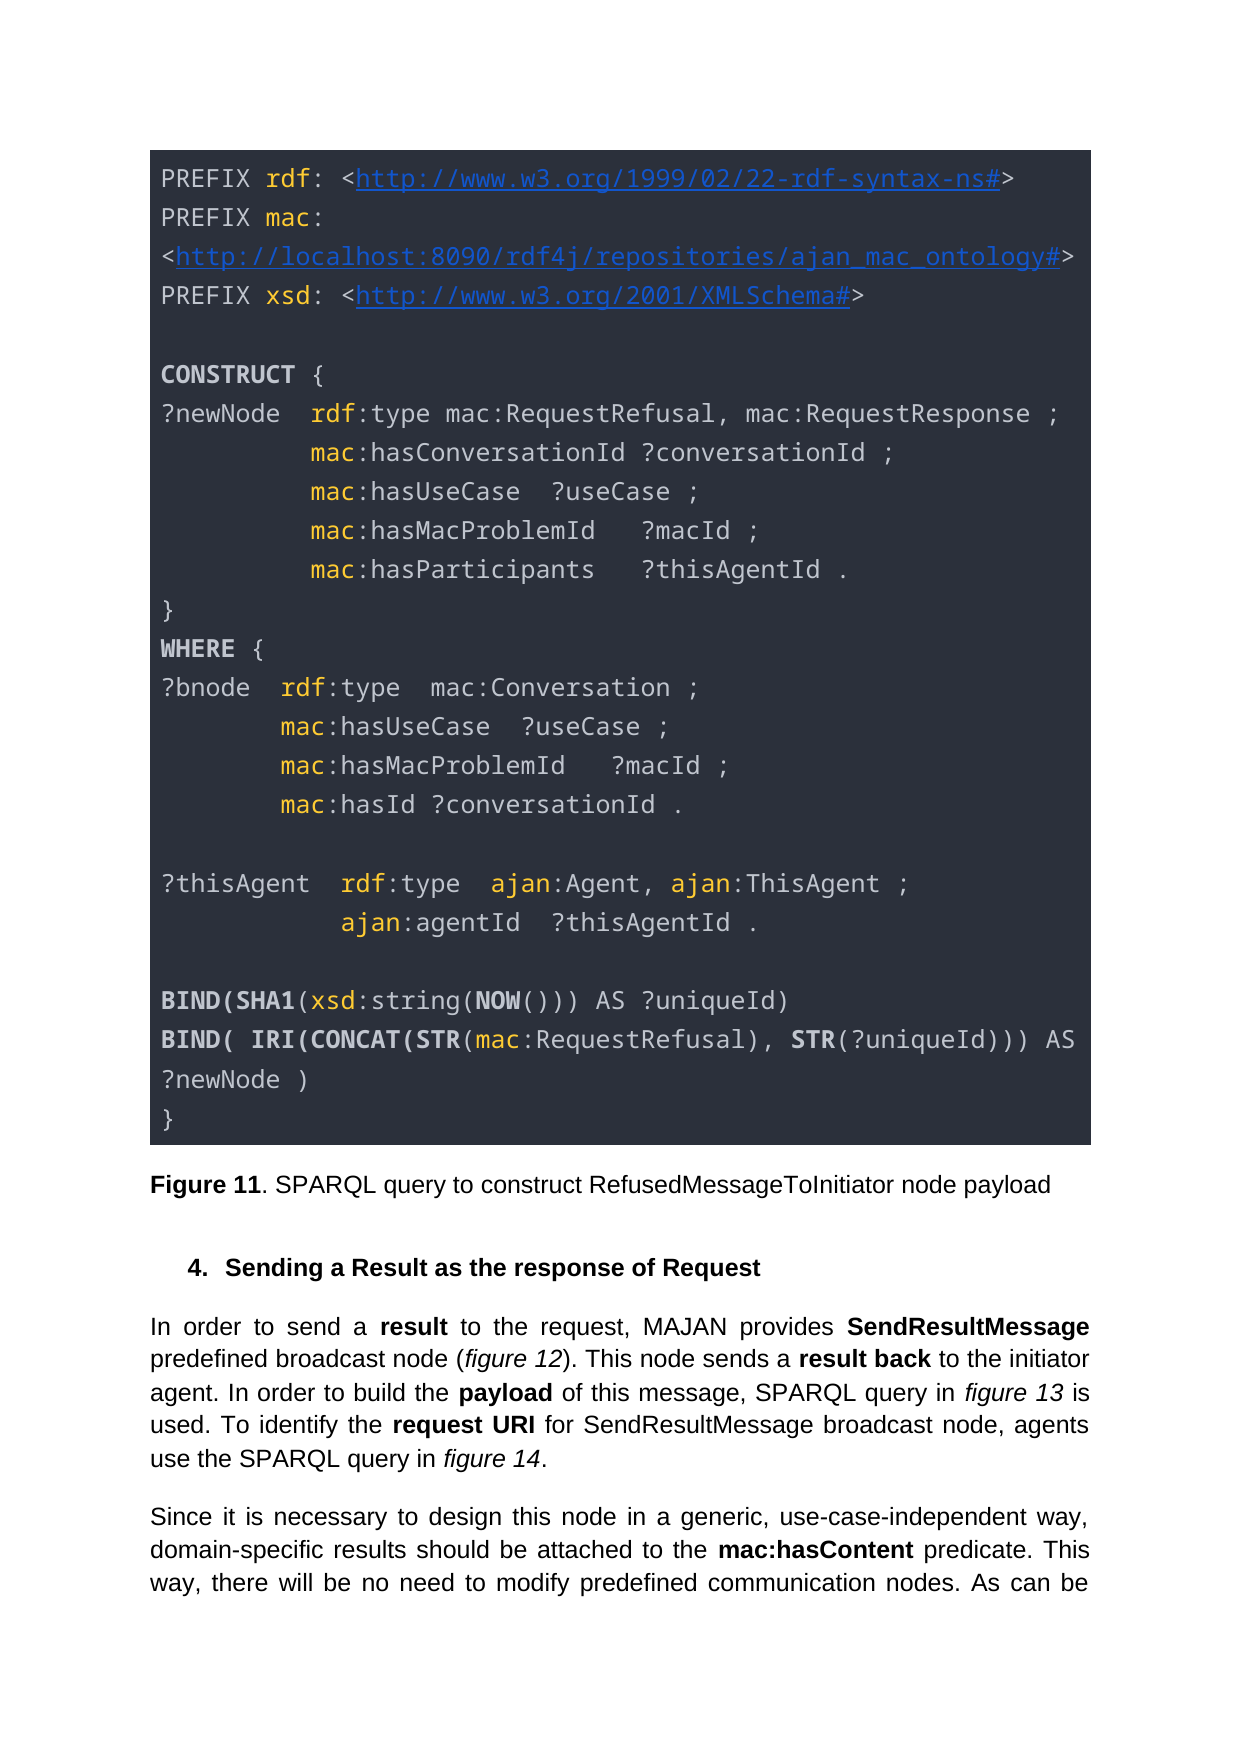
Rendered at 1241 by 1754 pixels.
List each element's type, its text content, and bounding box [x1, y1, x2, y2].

text Since it is necessary to design this node in a generic, use-case-independent way, domain-specific results should be attached to the mac:hasContent predicate. This way, there will be no need to modify predefined communication nodes. As can be [150, 1502, 1090, 1596]
text Figure 11. SPARQL query to construct RefusedMessageToInitiator node payload [150, 1170, 1090, 1199]
text In order to send a result to the request, MAJAN provides SendResultMessage predefined broadcast node (figure 12). This node sends a result back to the initiator agent. In order to build the payload of this message, SPARQL query in figure 13 is used. To identify the request URI for SendResultMessage broadcast node, agents use the SPARQL query in figure 14. [150, 1311, 1090, 1472]
table_header PREFIX rdf: <http://www.w3.org/1999/02/22-rdf-syntax-ns#> PREFIX mac: <http://localhost:8090/rdf4j/repositories/ajan_mac_ontology#> PREFIX xsd: <http://www.w3.org/2001/XMLSchema#> CONSTRUCT { ?newNode rdf:type mac:RequestRefusal, mac:RequestResponse ; mac:hasConversationId ?conversationId ; mac:hasUseCase ?useCase ; mac:hasMacProblemId ?macId ; mac:hasParticipants ?thisAgentId . } WHERE { ?bnode rdf:type mac:Conversation ; mac:hasUseCase ?useCase ; mac:hasMacProblemId ?macId ; mac:hasId ?conversationId . ?thisAgent rdf:type ajan:Agent, ajan:ThisAgent ; ajan:agentId ?thisAgentId . BIND(SHA1(xsd:string(NOW())) AS ?uniqueId) BIND( IRI(CONCAT(STR(mac:RequestRefusal), STR(?uniqueId))) AS ?newNode ) } [150, 150, 1091, 1145]
list Sending a Result as the response of Request [187, 1253, 1090, 1282]
